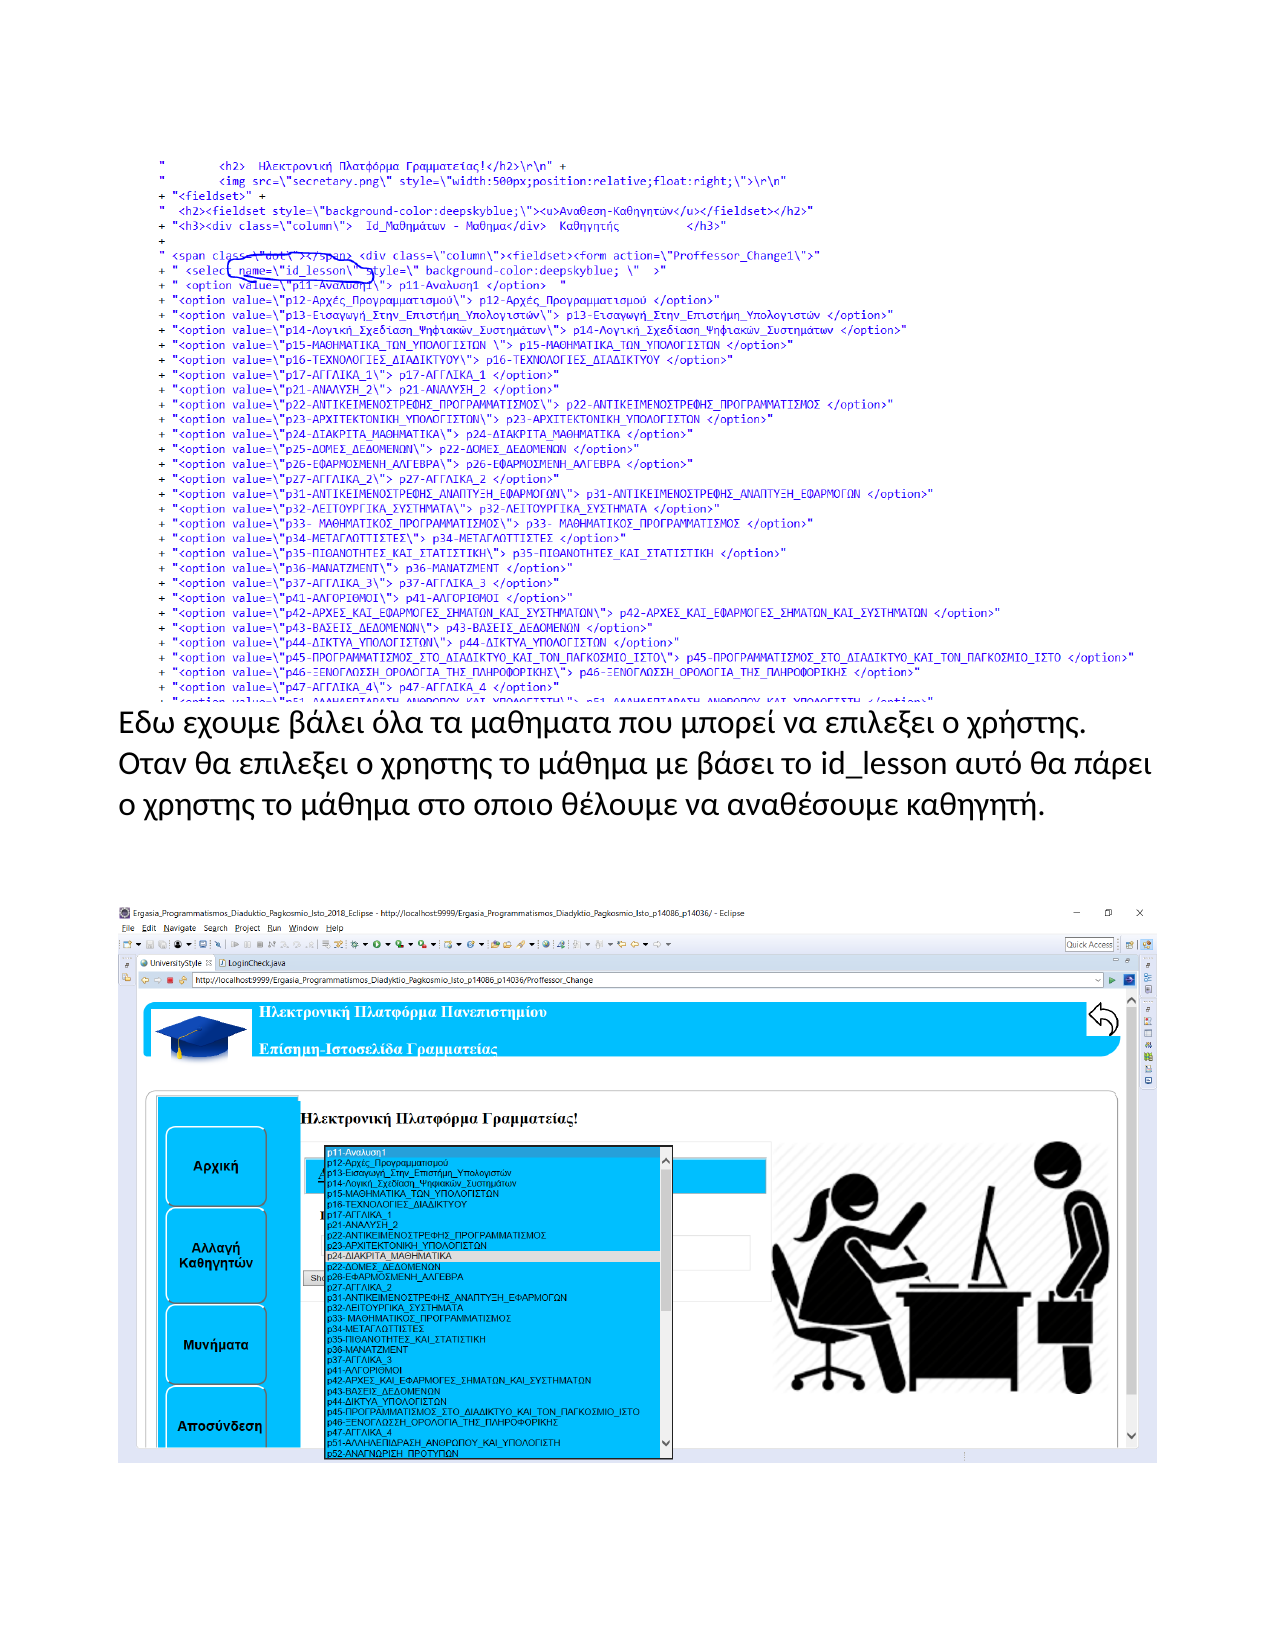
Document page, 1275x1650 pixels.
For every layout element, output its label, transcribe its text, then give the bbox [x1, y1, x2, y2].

picture [118, 905, 1157, 1463]
picture [118, 158, 1157, 702]
text Eδω εχουμε βάλει όλα τα μαθηματα που μπορεί να επιλεξει ο χρήστης. [118, 702, 1157, 742]
text Οταν θα επιλεξει ο χρηστης το μάθημα με βάσει το id_lesson αυτό θα πάρει [118, 742, 1157, 783]
text o χρηστης το μάθημα στο οποιο θέλουμε να αναθέσουμε καθηγητή. [118, 783, 1157, 824]
